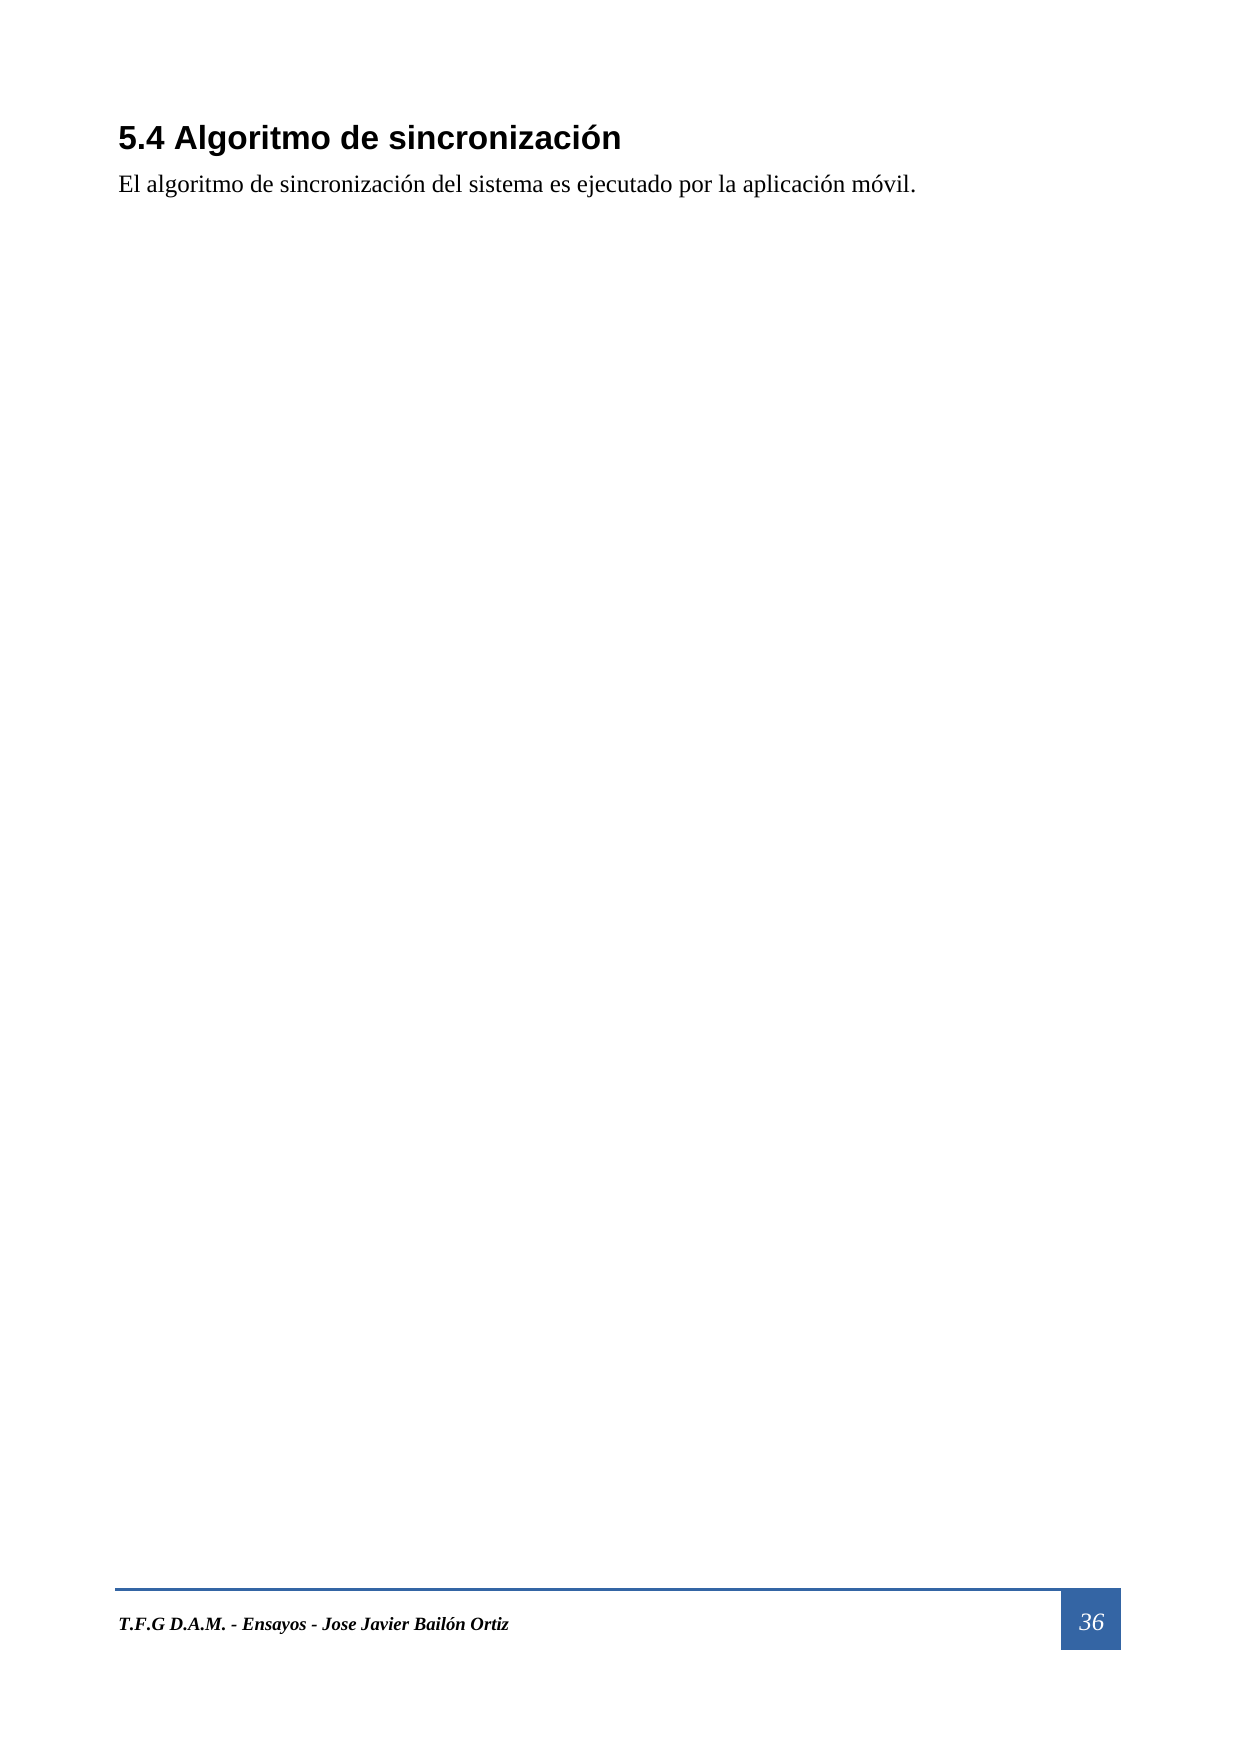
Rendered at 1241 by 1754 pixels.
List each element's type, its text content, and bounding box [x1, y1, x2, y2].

subtitle 5.4 Algoritmo de sincronización [118, 118, 1122, 157]
text El algoritmo de sincronización del sistema es ejecutado por la aplicación móvil. [118, 169, 1122, 198]
